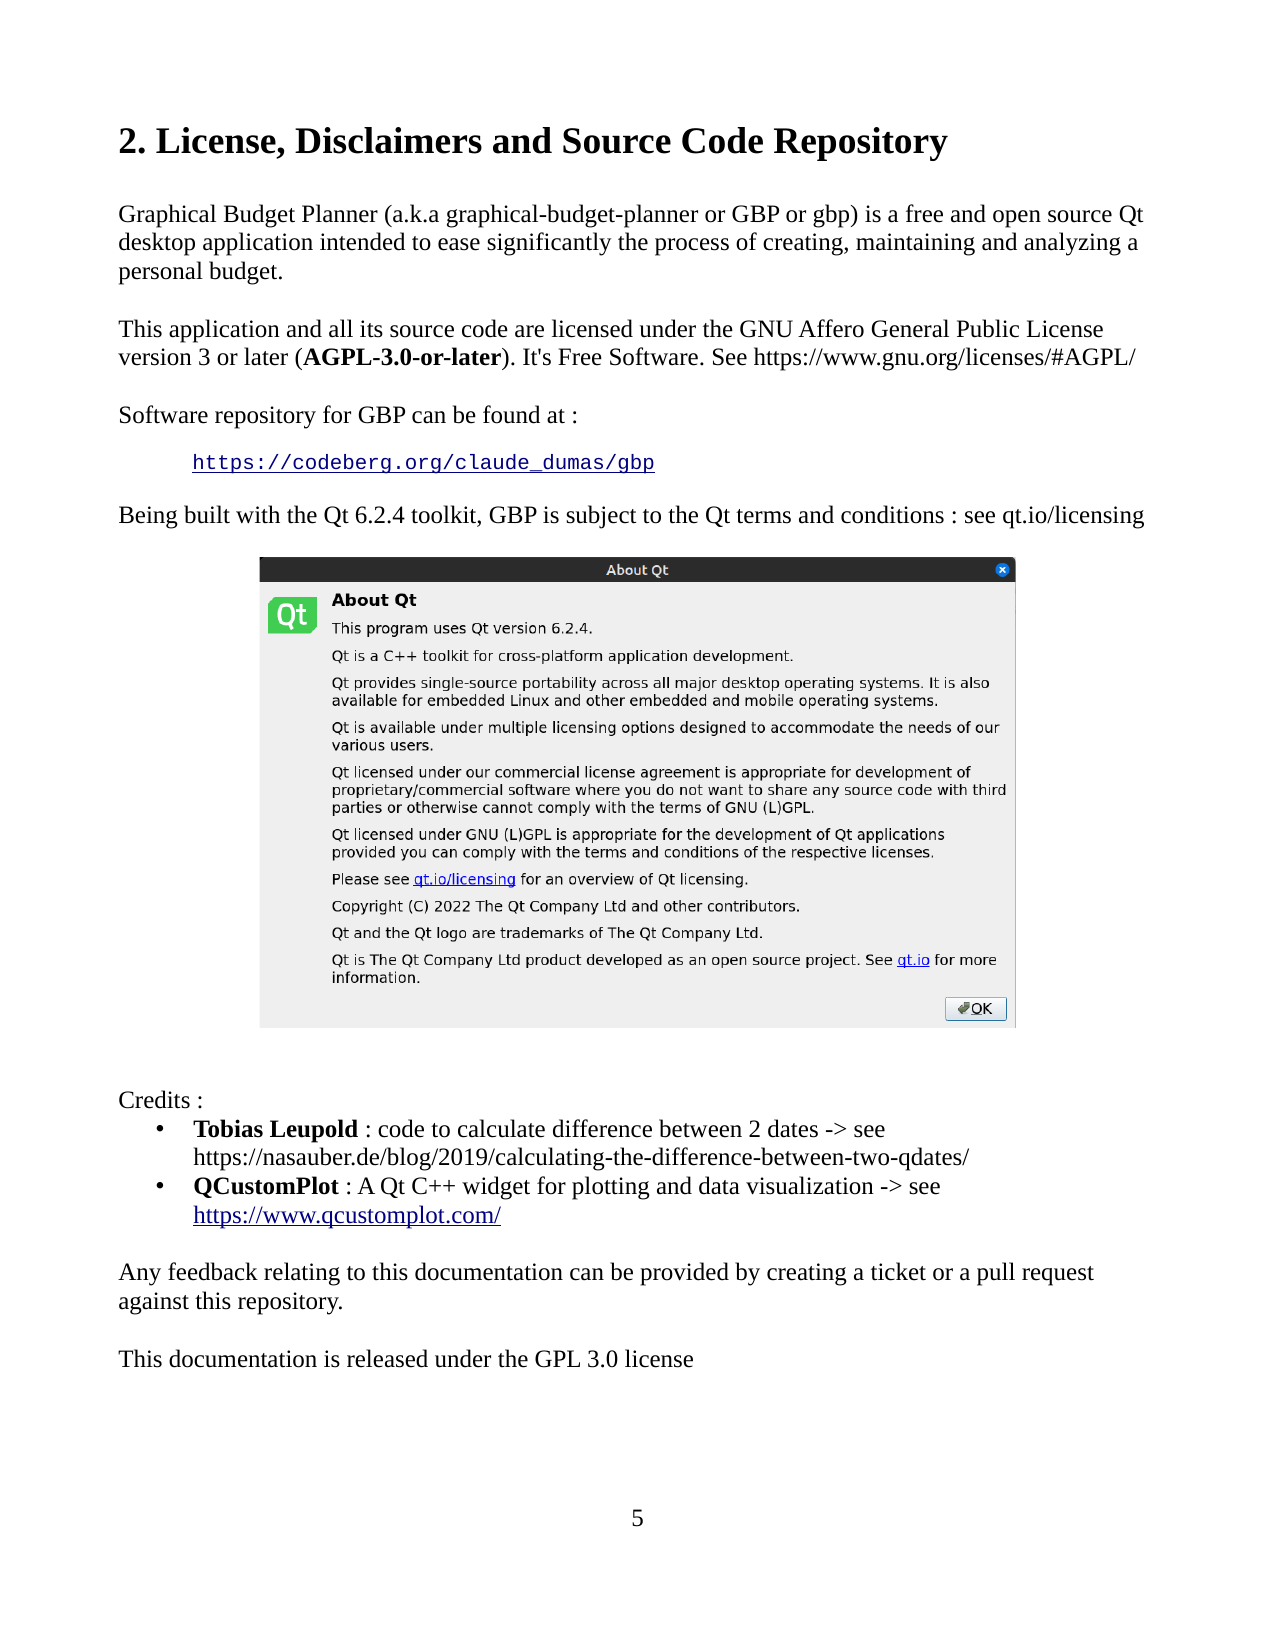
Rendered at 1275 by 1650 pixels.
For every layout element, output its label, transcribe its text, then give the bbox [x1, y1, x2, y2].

text Being built with the Qt 6.2.4 toolkit, GBP is subject to the Qt terms and conditions : see qt.io/licensing [118, 500, 1157, 528]
text Credits : [118, 1085, 1157, 1114]
list QCustomPlot : A Qt C++ widget for plotting and data visualization -> see https://www.qcustomplot.com/ [156, 1171, 1157, 1229]
text Graphical Budget Planner (a.k.a graphical-budget-planner or GBP or gbp) is a free and open source Qt desktop application intended to ease significantly the process of creating, maintaining and analyzing a personal budget. [118, 199, 1157, 285]
text Any feedback relating to this documentation can be provided by creating a ticket or a pull request against this repository. [118, 1257, 1157, 1315]
list Tobias Leupold : code to calculate difference between 2 dates -> see https://nasauber.de/blog/2019/calculating-the-difference-between-two-qdates/ [156, 1114, 1157, 1171]
text This application and all its source code are licensed under the GNU Affero General Public License version 3 or later (AGPL-3.0-or-later). It's Free Software. See https://www.gnu.org/licenses/#AGPL/ [118, 314, 1157, 371]
text Software repository for GBP can be found at : [118, 400, 1157, 429]
text This documentation is released under the GPL 3.0 license [118, 1344, 1157, 1372]
picture [259, 557, 1016, 1028]
text https://codeberg.org/claude_dumas/gbp [192, 452, 1157, 476]
subtitle License, Disclaimers and Source Code Repository [118, 118, 1157, 161]
